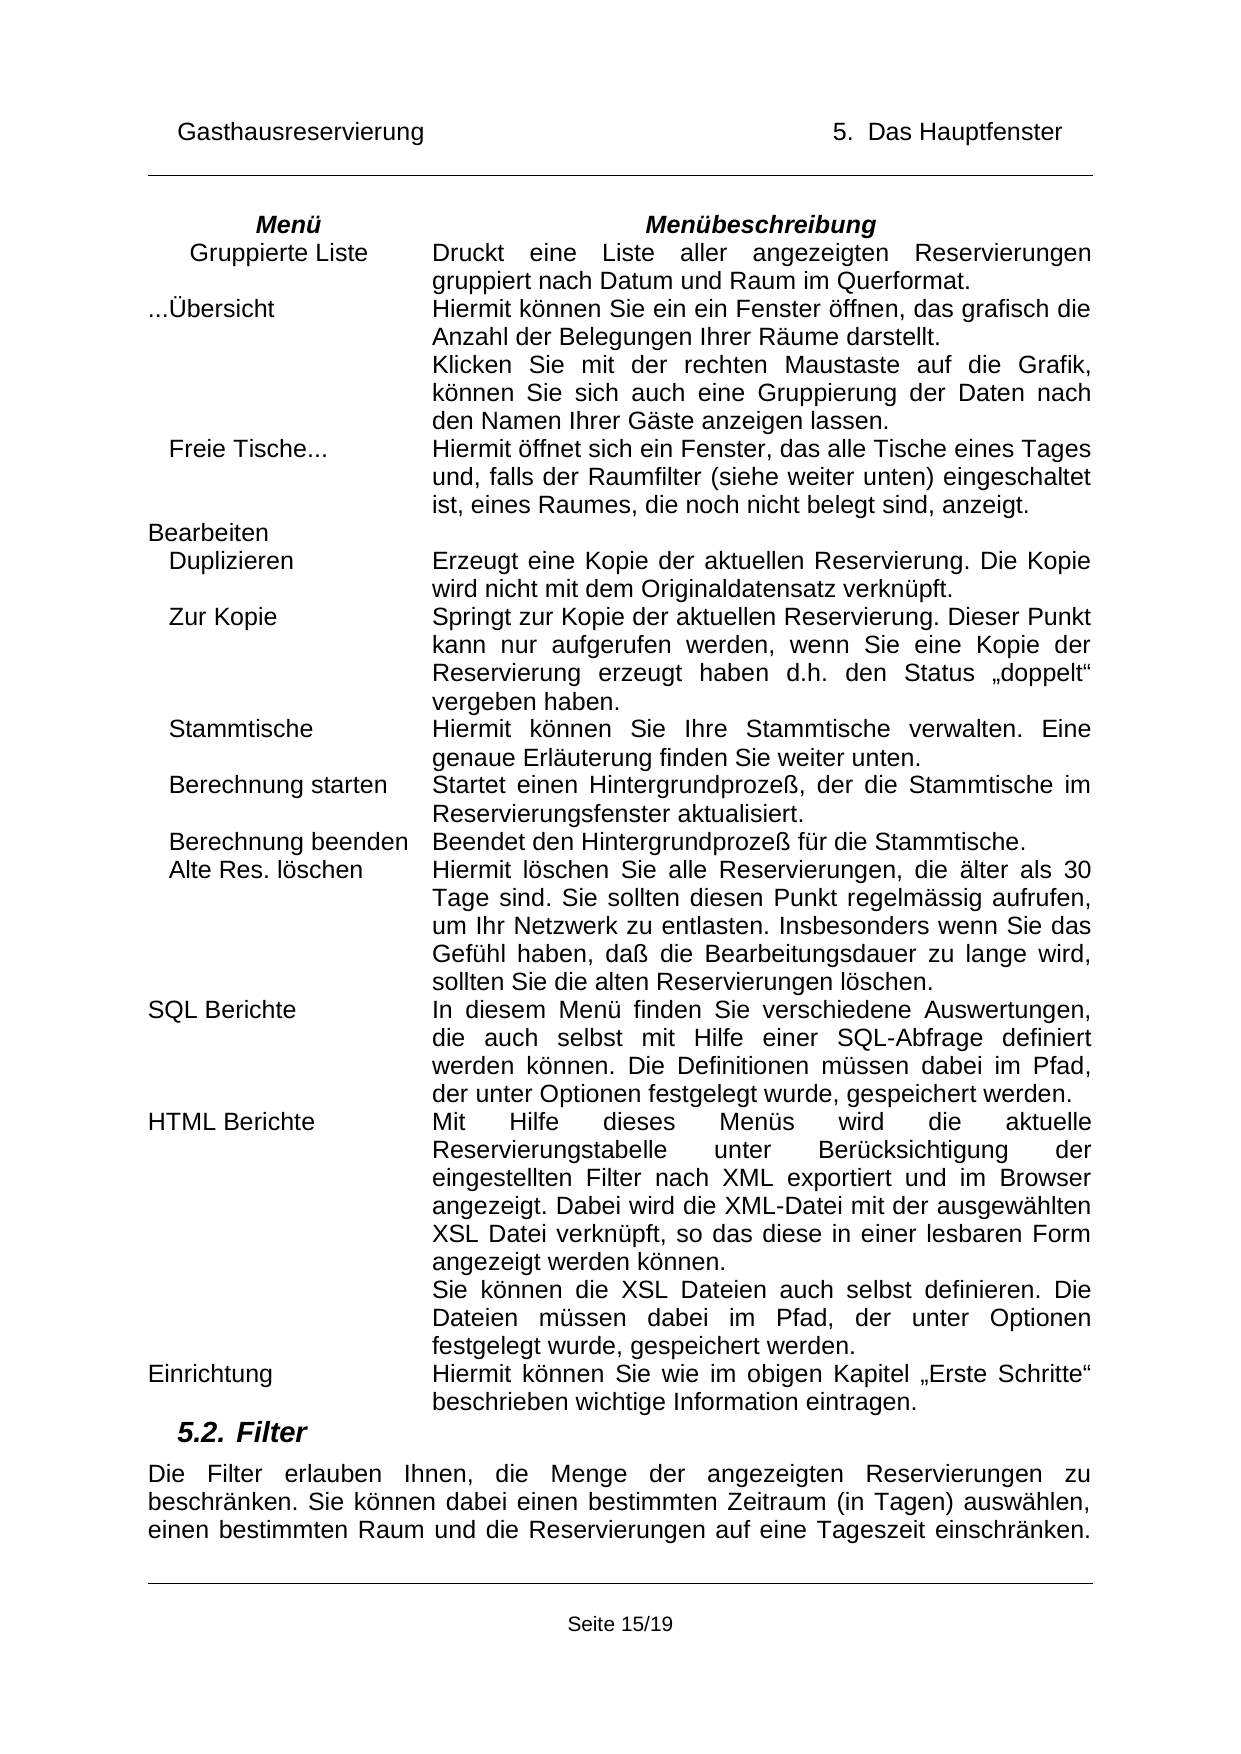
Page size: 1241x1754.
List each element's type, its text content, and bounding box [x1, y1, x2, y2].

table_cell Hiermit können Sie ein ein Fenster öffnen, das grafisch die Anzahl der Belegungen Ihrer Räume darstellt. Klicken Sie mit der rechten Maustaste auf die Grafik, können Sie sich auch eine Gruppierung der Daten nach den Namen Ihrer Gäste anzeigen lassen. [432, 295, 1093, 435]
table_cell [432, 519, 1093, 547]
table_cell Duplizieren [148, 547, 432, 603]
table_header Menü [148, 211, 432, 239]
table_cell SQL Berichte [148, 996, 432, 1108]
table_cell Alte Res. löschen [148, 856, 432, 996]
table_cell In diesem Menü finden Sie verschiedene Auswertungen, die auch selbst mit Hilfe einer SQL-Abfrage definiert werden können. Die Definitionen müssen dabei im Pfad, der unter Optionen festgelegt wurde, gespeichert werden. [432, 996, 1093, 1108]
table_cell Einrichtung [148, 1360, 432, 1416]
table_cell HTML Berichte [148, 1108, 432, 1360]
table_cell Gruppierte Liste [148, 239, 432, 295]
table_cell Stammtische [148, 715, 432, 771]
subtitle Filter [177, 1416, 1093, 1448]
table_header Menübeschreibung [432, 211, 1093, 239]
table_cell Hiermit können Sie Ihre Stammtische verwalten. Eine genaue Erläuterung finden Sie weiter unten. [432, 715, 1093, 771]
table_cell Druckt eine Liste aller angezeigten Reservierungen gruppiert nach Datum und Raum im Querformat. [432, 239, 1093, 295]
text Die Filter erlauben Ihnen, die Menge der angezeigten Reservierungen zu beschränken. Sie können dabei einen bestimmten Zeitraum (in Tagen) auswählen, einen bestimmten Raum und die Reservierungen auf eine Tageszeit einschränken. [148, 1460, 1093, 1544]
table_cell Hiermit öffnet sich ein Fenster, das alle Tische eines Tages und, falls der Raumfilter (siehe weiter unten) eingeschaltet ist, eines Raumes, die noch nicht belegt sind, anzeigt. [432, 435, 1093, 519]
table_cell Startet einen Hintergrundprozeß, der die Stammtische im Reservierungsfenster aktualisiert. [432, 771, 1093, 827]
table_cell Hiermit können Sie wie im obigen Kapitel „Erste Schritte“ beschrieben wichtige Information eintragen. [432, 1360, 1093, 1416]
table_cell Hiermit löschen Sie alle Reservierungen, die älter als 30 Tage sind. Sie sollten diesen Punkt regelmässig aufrufen, um Ihr Netzwerk zu entlasten. Insbesonders wenn Sie das Gefühl haben, daß die Bearbeitungsdauer zu lange wird, sollten Sie die alten Reservierungen löschen. [432, 856, 1093, 996]
table_cell Berechnung beenden [148, 828, 432, 856]
table_cell Beendet den Hintergrundprozeß für die Stammtische. [432, 828, 1093, 856]
table_cell Zur Kopie [148, 603, 432, 715]
table_cell Erzeugt eine Kopie der aktuellen Reservierung. Die Kopie wird nicht mit dem Originaldatensatz verknüpft. [432, 547, 1093, 603]
table_cell Springt zur Kopie der aktuellen Reservierung. Dieser Punkt kann nur aufgerufen werden, wenn Sie eine Kopie der Reservierung erzeugt haben d.h. den Status „doppelt“ vergeben haben. [432, 603, 1093, 715]
table_cell Bearbeiten [148, 519, 432, 547]
table_cell Freie Tische... [148, 435, 432, 519]
table_cell Berechnung starten [148, 771, 432, 827]
table_cell Mit Hilfe dieses Menüs wird die aktuelle Reservierungstabelle unter Berücksichtigung der eingestellten Filter nach XML exportiert und im Browser angezeigt. Dabei wird die XML-Datei mit der ausgewählten XSL Datei verknüpft, so das diese in einer lesbaren Form angezeigt werden können. Sie können die XSL Dateien auch selbst definieren. Die Dateien müssen dabei im Pfad, der unter Optionen festgelegt wurde, gespeichert werden. [432, 1108, 1093, 1360]
table_cell ...Übersicht [148, 295, 432, 435]
